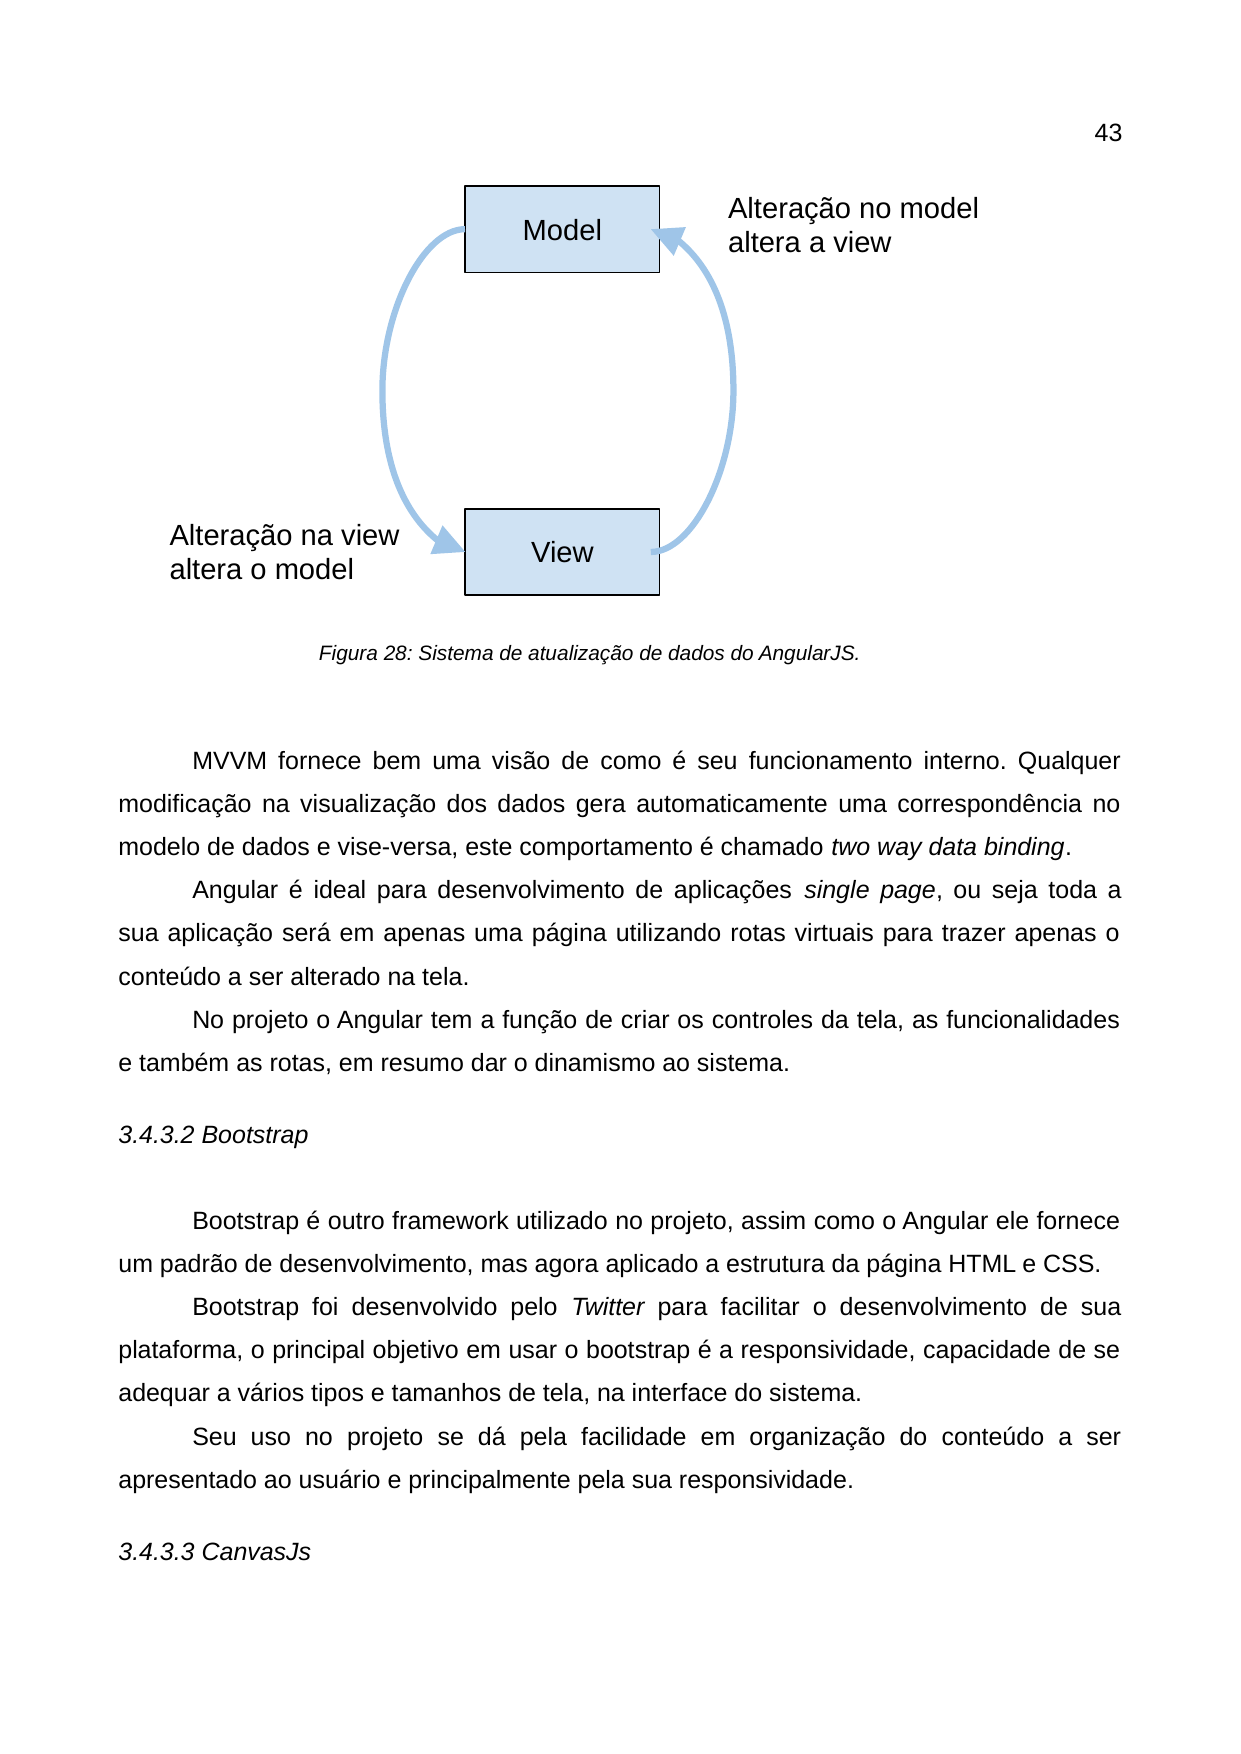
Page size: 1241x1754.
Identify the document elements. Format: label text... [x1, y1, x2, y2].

subtitle 3.4.3.2 Bootstrap [118, 1119, 1122, 1148]
text Seu uso no projeto se dá pela facilidade em organização do conteúdo a ser apresentado ao usuário e principalmente pela sua responsividade. [118, 1421, 1122, 1493]
text Figura 28: Sistema de atualização de dados do AngularJS. [155, 189, 1027, 664]
text Bootstrap foi desenvolvido pelo Twitter para facilitar o desenvolvimento de sua plataforma, o principal objetivo em usar o bootstrap é a responsividade, capacidade de se adequar a vários tipos e tamanhos de tela, na interface do sistema. [118, 1292, 1122, 1407]
text Bootstrap é outro framework utilizado no projeto, assim como o Angular ele fornece um padrão de desenvolvimento, mas agora aplicado a estrutura da página HTML e CSS. [118, 1206, 1122, 1278]
text MVVM fornece bem uma visão de como é seu funcionamento interno. Qualquer modificação na visualização dos dados gera automaticamente uma correspondência no modelo de dados e vise-versa, este comportamento é chamado two way data binding. Angular é ideal para desenvolvimento de aplicações single page, ou seja toda a sua aplicação será em apenas uma página utilizando rotas virtuais para trazer apenas o conteúdo a ser alterado na tela. [118, 746, 1122, 990]
subtitle 3.4.3.3 CanvasJs [118, 1536, 1122, 1565]
text No projeto o Angular tem a função de criar os controles da tela, as funcionalidades e também as rotas, em resumo dar o dinamismo ao sistema. [118, 1004, 1122, 1076]
